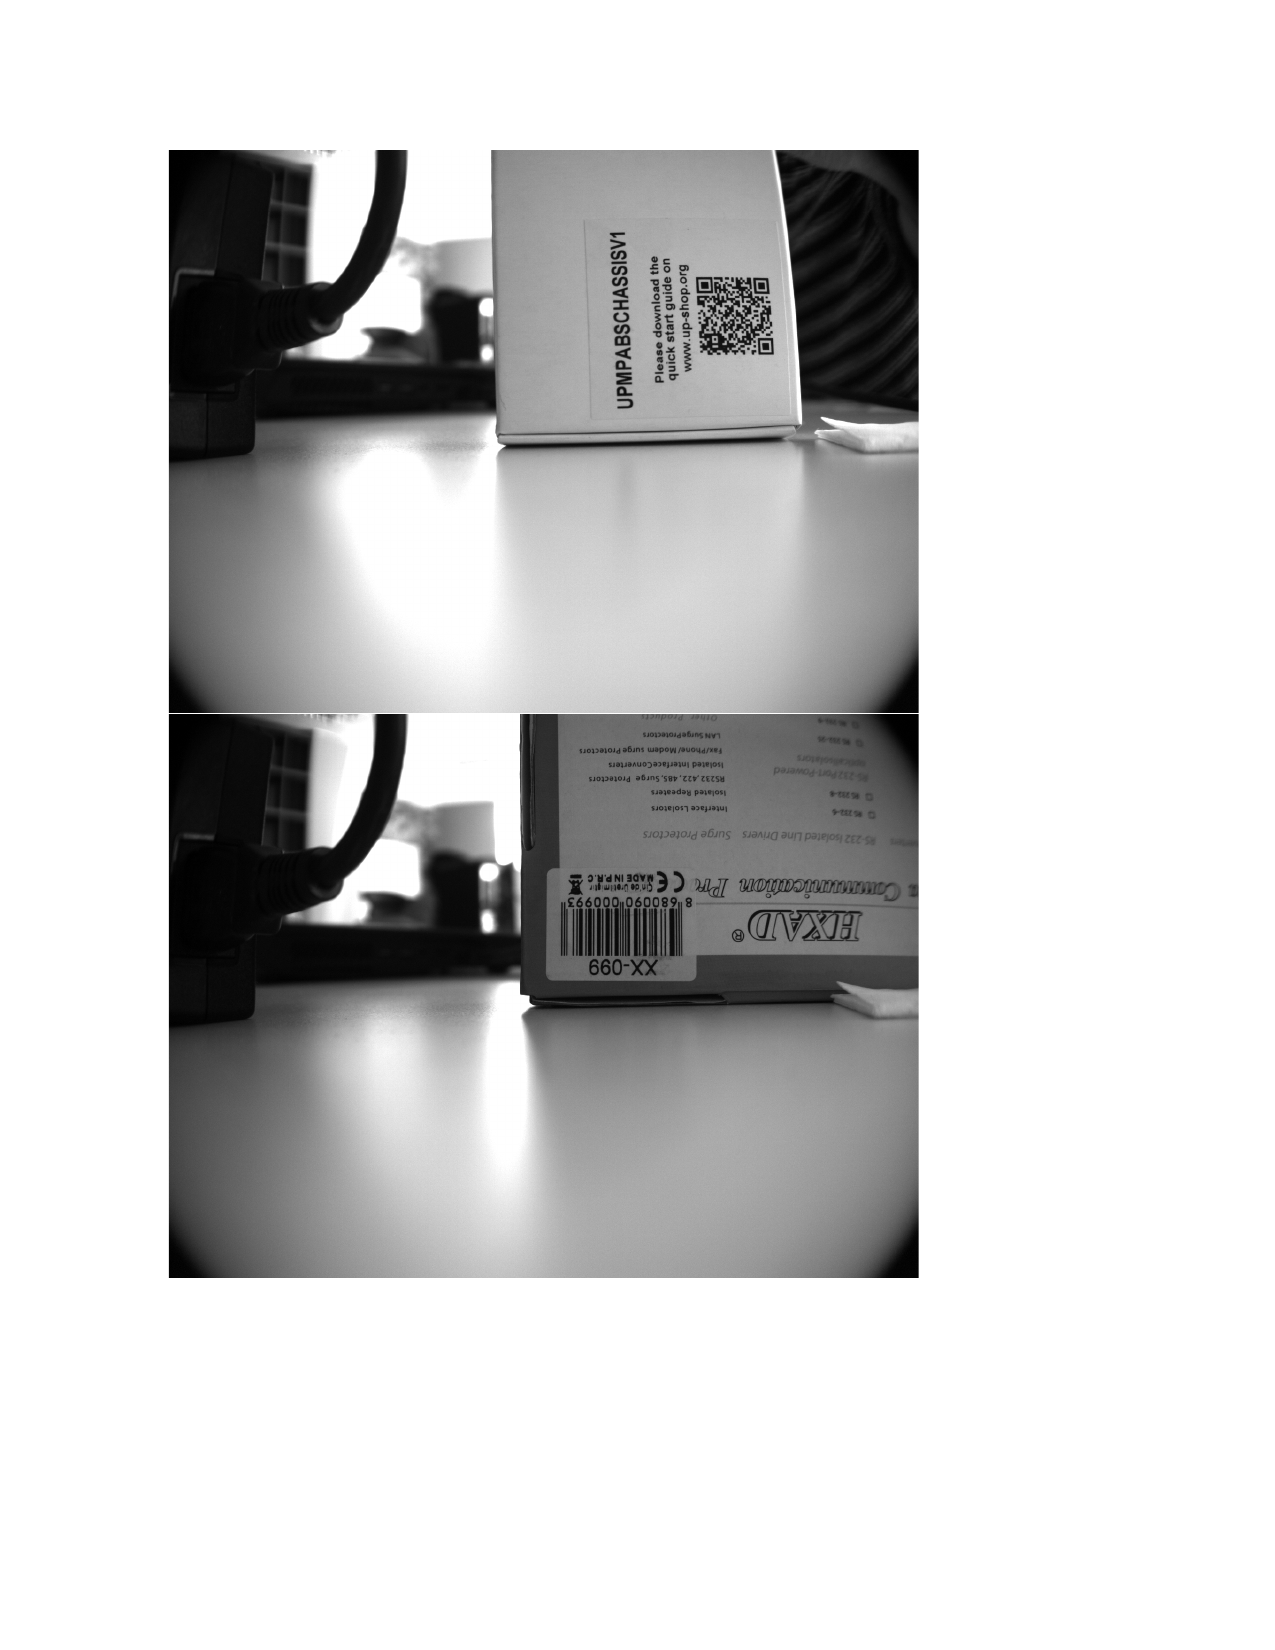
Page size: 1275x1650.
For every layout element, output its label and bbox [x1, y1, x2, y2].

picture [168, 150, 919, 713]
picture [168, 714, 919, 1278]
